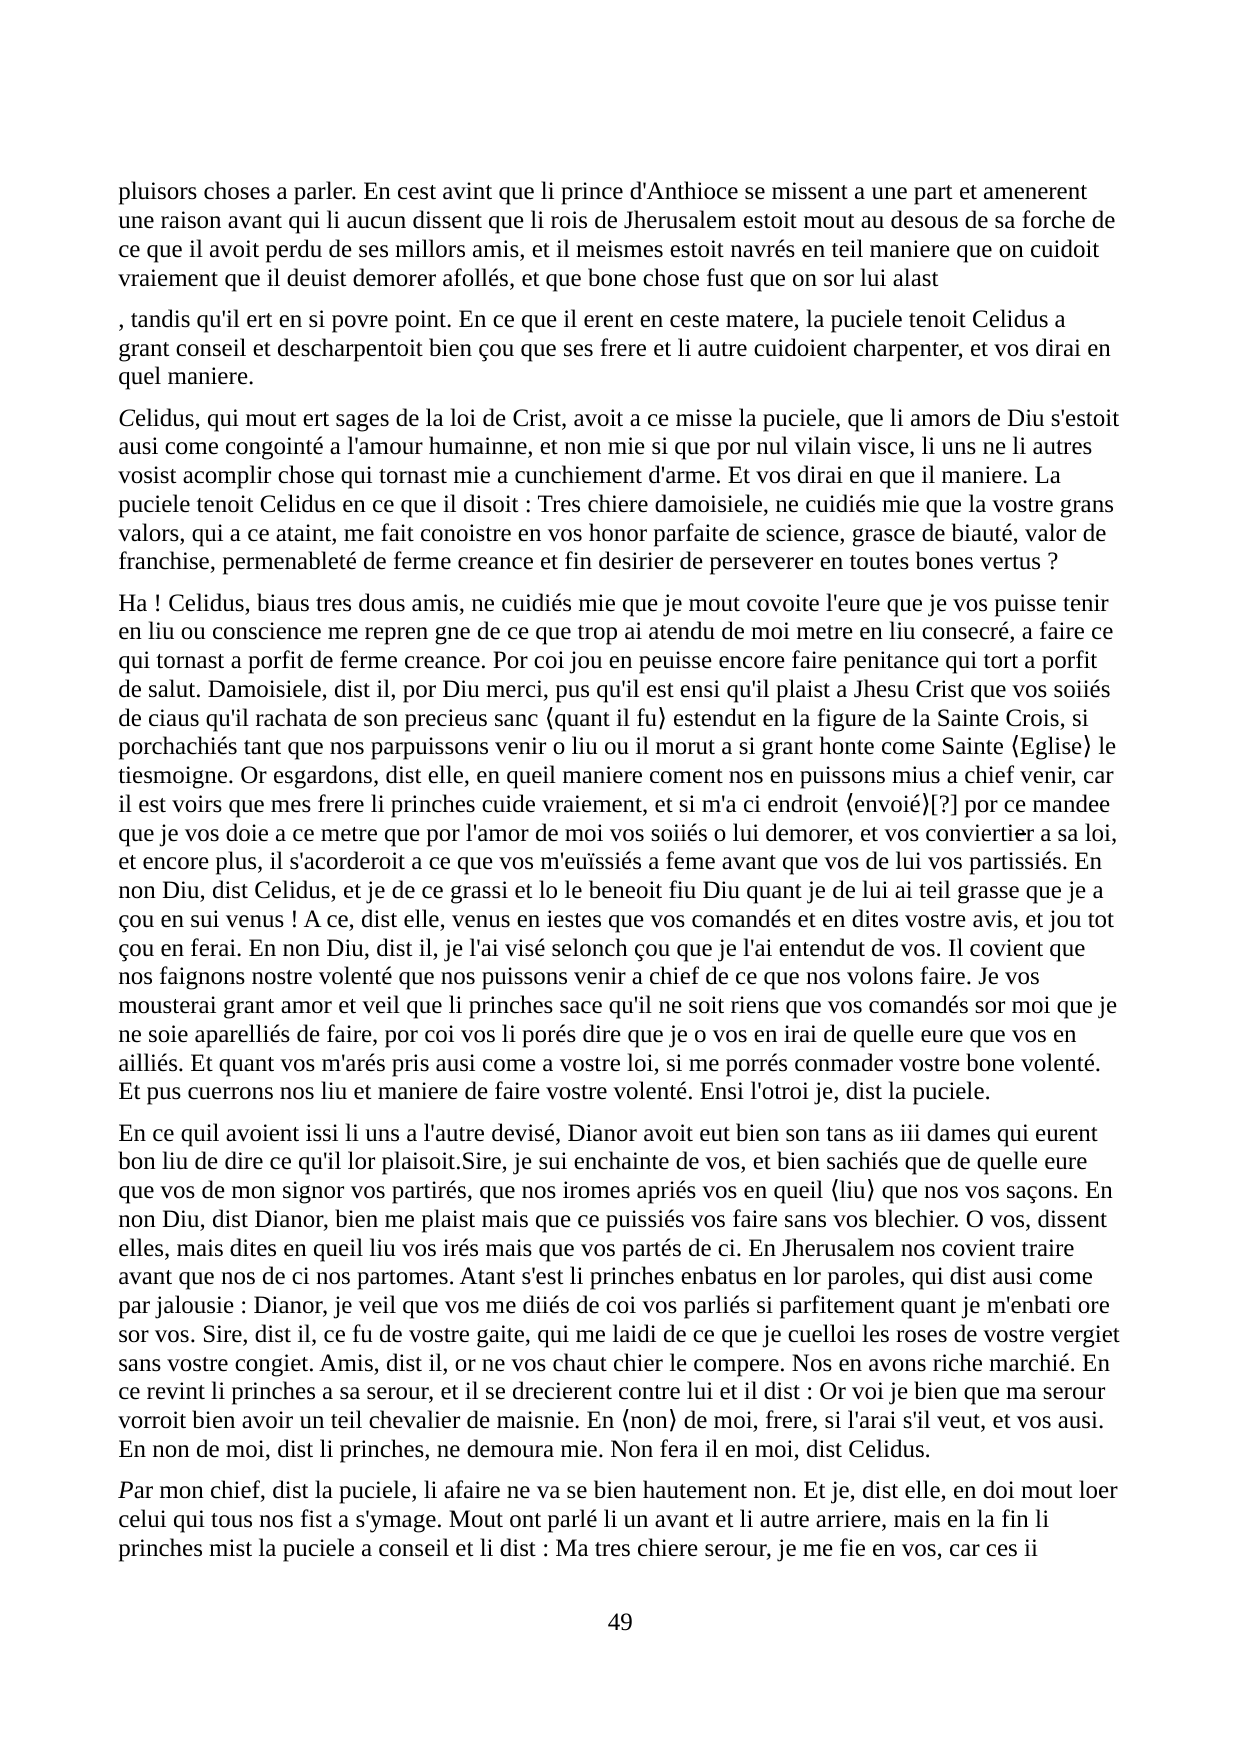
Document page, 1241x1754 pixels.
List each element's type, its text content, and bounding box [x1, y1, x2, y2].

text Par mon chief, dist la puciele, li afaire ne va se bien hautement non. Et je, dist elle, en doi mout loer celui qui tous nos fist a s'ymage. Mout ont parlé li un avant et li autre arriere, mais en la fin li prinches mist la puciele a conseil et li dist : Ma tres chiere serour, je me fie en vos, car ces ii Franchois vos ai mis en main por çou que je vos ai dit. Frere, dist elle, si grans chose me samble d'iaus, qu'il m'est avis que trop aroit a faire qui de lor propre volenté les vorroit jeter, por coi il me sambleroit que ce fust boin que vos lor dounissiés franchement congiet d'aler queil ⟨liu⟩ lor plaira, et vos dirai por coi. Il est voirs que mes cuers s'adonne a ce qu'il m'est avis que, se jou et Celidus fusoumes tout d'une creance, que nos seriemes mout tost acordé li uns a l'autre. Et por ce que li hom et la feme si ont natureil entendement de covoitier ce qu'il ne puent mie avoir legierement, m'est il avis que, se li uns se partoit ja del autre, que en brief tierme seroit li uns et li autres plus engrans de veoir son pareil. Et por ce que raisons demande toute ordenance de chose honieste, si ai jou esperance que Celidus repairoit vers moi au plus tost qu'il porroit, selonc le samblant qu'il me mostre et je lui. Et vees ici le raison por coi jou vorroie mius que nos peuissons venir a ce que nos covoitons. Par mon chief, suer, dist li prinches, et je le lo ensi. Et d'autre part mout i a biele raison et bone, mais que vos veilliés avenir a ce que mes cuers covoite. Ja Dius ne place, qui tout forma et fist, que je, par amor que je puisse avoir a vos ne a lui, puisse jou fauser celui enviers cui jou me sui vouee et promisse. Je ne le vorroie mie, dist li prinches, qui mie ne tendoit a ce que la puciele faisoit. [118, 1290, 1122, 1549]
text , tandis qu'il ert en si povre point. En ce que il erent en ceste matere, la puciele tenoit Celidus a grant conseil et descharpentoit bien çou que ses frere et li autre cuidoient charpenter, et vos dirai en quel maniere. [118, 176, 1122, 205]
text Celidus, qui mout ert sages de la loi de Crist, avoit a ce misse la puciele, que li amors de Diu s'estoit ausi come congointé a l'amour humainne, et non mie si que por nul vilain visce, li uns ne li autres vosist acomplir chose qui tornast mie a cunchiement d'arme. Et vos dirai en que il maniere. La puciele tenoit Celidus en ce que il disoit : Tres chiere damoisiele, ne cuidiés mie que la vostre grans valors, qui a ce ataint, me fait conoistre en vos honor parfaite de science, grasce de biauté, valor de franchise, permenableté de ferme creance et fin desirier de perseverer en toutes bones vertus ? [118, 218, 1122, 390]
text En ce quil avoient issi li uns a l'autre devisé, Dianor avoit eut bien son tans as iii dames qui eurent bon liu de dire ce qu'il lor plaisoit.Sire, je sui enchainte de vos, et bien sachiés que de quelle eure que vos de mon signor vos partirés, que nos iromes apriés vos en queil ⟨liu⟩ que nos vos saçons. En non Diu, dist Dianor, bien me plaist mais que ce puissiés vos faire sans vos blechier. O vos, dissent elles, mais dites en queil liu vos irés mais que vos partés de ci. En Jherusalem nos covient traire avant que nos de ci nos partomes. Atant s'est li prinches enbatus en lor paroles, qui dist ausi come par jalousie : Dianor, je veil que vos me diiés de coi vos parliés si parfitement quant je m'enbati ore sor vos. Sire, dist il, ce fu de vostre gaite, qui me laidi de ce que je cuelloi les roses de vostre vergiet sans vostre congiet. Amis, dist il, or ne vos chaut chier le compere. Nos en avons riche marchié. En ce revint li prinches a sa serour, et il se drecierent contre lui et il dist : Or voi je bien que ma serour vorroit bien avoir un teil chevalier de maisnie. En ⟨non⟩ de moi, frere, si l'arai s'il veut, et vos ausi. En non de moi, dist li prinches, ne demoura mie. Non fera il en moi, dist Celidus. [118, 933, 1122, 1278]
text Ha ! Celidus, biaus tres dous amis, ne cuidiés mie que je mout covoite l'eure que je vos puisse tenir en liu ou conscience me repren gne de ce que trop ai atendu de moi metre en liu consecré, a faire ce qui tornast a porfit de ferme creance. Por coi jou en peuisse encore faire penitance qui tort a porfit de salut. Damoisiele, dist il, por Diu merci, pus qu'il est ensi qu'il plaist a Jhesu Crist que vos soiiés de ciaus qu'il rachata de son precieus sanc ⟨quant il fu⟩ estendut en la figure de la Sainte Crois, si porchachiés tant que nos parpuissons venir o liu ou il morut a si grant honte come Sainte ⟨Eglise⟩ le tiesmoigne. Or esgardons, dist elle, en queil maniere coment nos en puissons mius a chief venir, car il est voirs que mes frere li prinches cuide vraiement, et si m'a ci endroit ⟨envoié⟩[?] por ce mandee que je vos doie a ce metre que por l'amor de moi vos soiiés o lui demorer, et vos conviertier a sa loi, et encore plus, il s'acorderoit a ce que vos m'euïssiés a feme avant que vos de lui vos partissiés. En non Diu, dist Celidus, et je de ce grassi et lo le beneoit fiu Diu quant je de lui ai teil grasse que je a çou en sui venus ! A ce, dist elle, venus en iestes que vos comandés et en dites vostre avis, et jou tot çou en ferai. En non Diu, dist il, je l'ai visé selonch çou que je l'ai entendut de vos. Il covient que nos faignons nostre volenté que nos puissons venir a chief de ce que nos volons faire. Je vos mousterai grant amor et veil que li prinches sace qu'il ne soit riens que vos comandés sor moi que je ne soie aparelliés de faire, por coi vos li porés dire que je o vos en irai de quelle eure que vos en ailliés. Et quant vos m'arés pris ausi come a vostre loi, si me porrés conmader vostre bone volenté. Et pus cuerrons nos liu et maniere de faire vostre volenté. Ensi l'otroi je, dist la puciele. [118, 403, 1122, 920]
